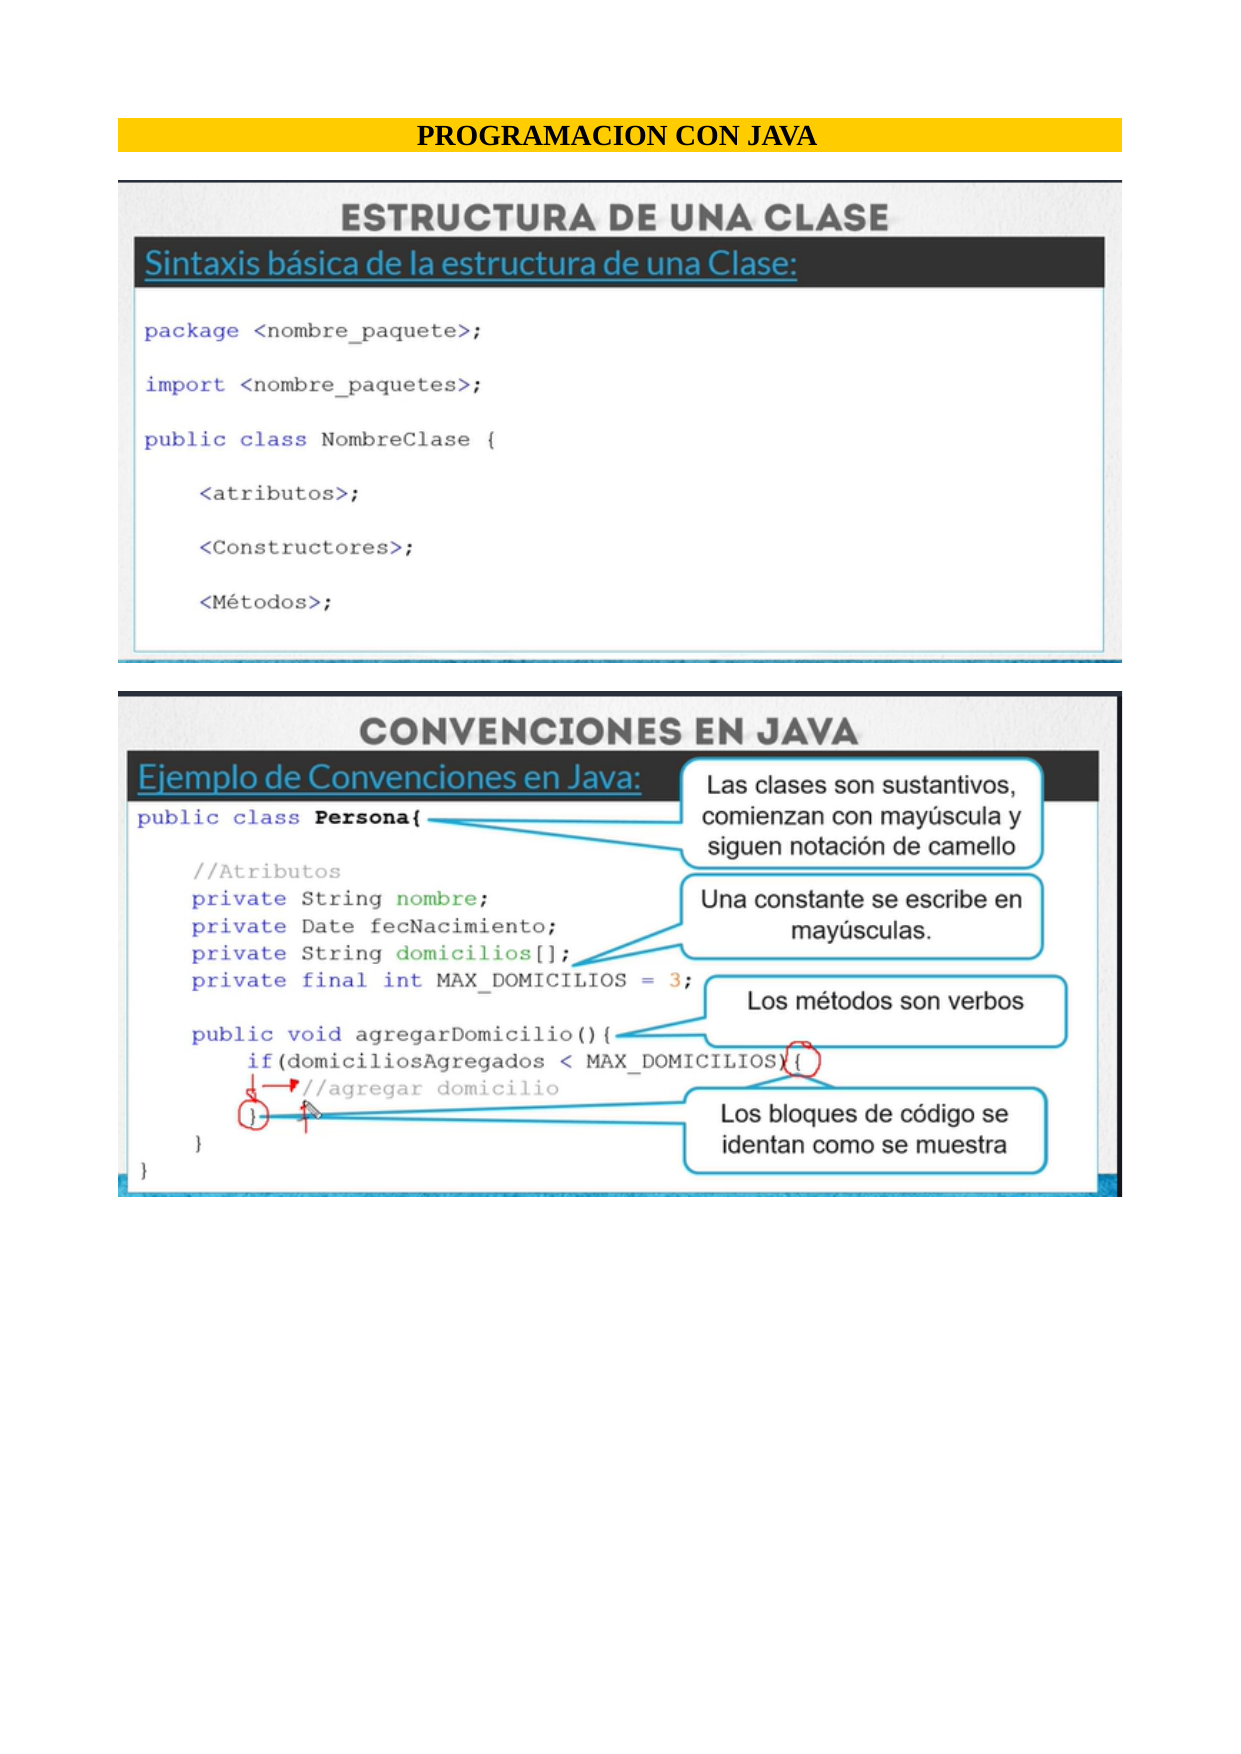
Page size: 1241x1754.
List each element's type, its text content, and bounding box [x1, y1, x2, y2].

picture [118, 180, 1123, 663]
picture [118, 691, 1123, 1197]
text PROGRAMACION CON JAVA [118, 118, 1122, 152]
